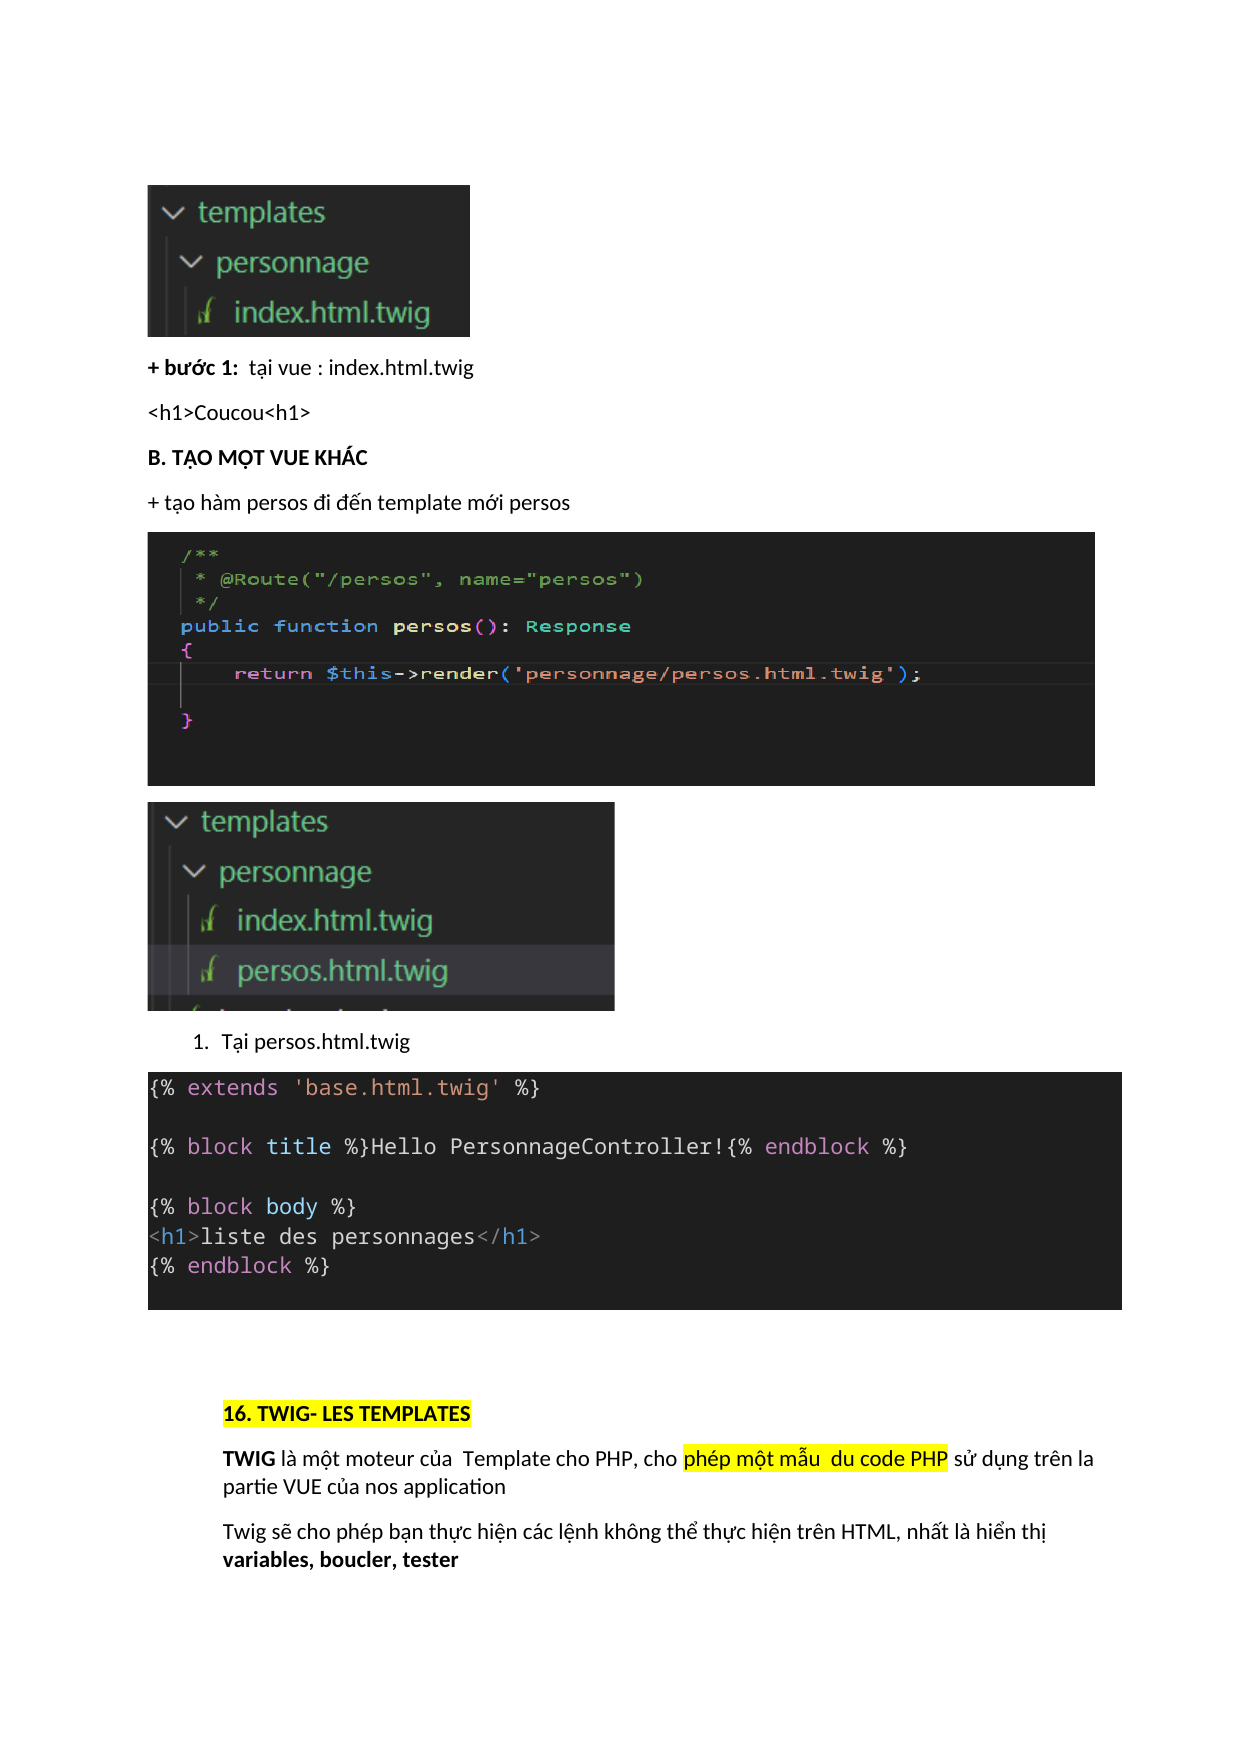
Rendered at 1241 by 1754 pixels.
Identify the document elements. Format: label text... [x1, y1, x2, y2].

text B. TẠO MỘT VUE KHÁC [148, 443, 1122, 471]
list Tại persos.html.twig [148, 1027, 1122, 1055]
list 16. TWIG- LES TEMPLATES [223, 1399, 1122, 1427]
list TWIG là một moteur của Template cho PHP, cho phép một mẫu du code PHP sử dụng trên la partie VUE của nos application [223, 1444, 1122, 1500]
text {% block title %}Hello PersonnageController!{% endblock %} [148, 1131, 1122, 1161]
text <h1>Coucou<h1> [148, 398, 1122, 426]
text {% endblock %} [148, 1251, 1122, 1280]
list Twig sẽ cho phép bạn thực hiện các lệnh không thể thực hiện trên HTML, nhất là hiển thị variables, boucler, tester [223, 1517, 1122, 1573]
text + tạo hàm persos đi đến template mới persos [148, 488, 1122, 516]
text {% block body %} [148, 1191, 1122, 1221]
text <h1>liste des personnages</h1> [148, 1221, 1122, 1251]
text + bước 1: tại vue : index.html.twig [148, 353, 1122, 382]
text {% extends 'base.html.twig' %} [148, 1072, 1122, 1102]
